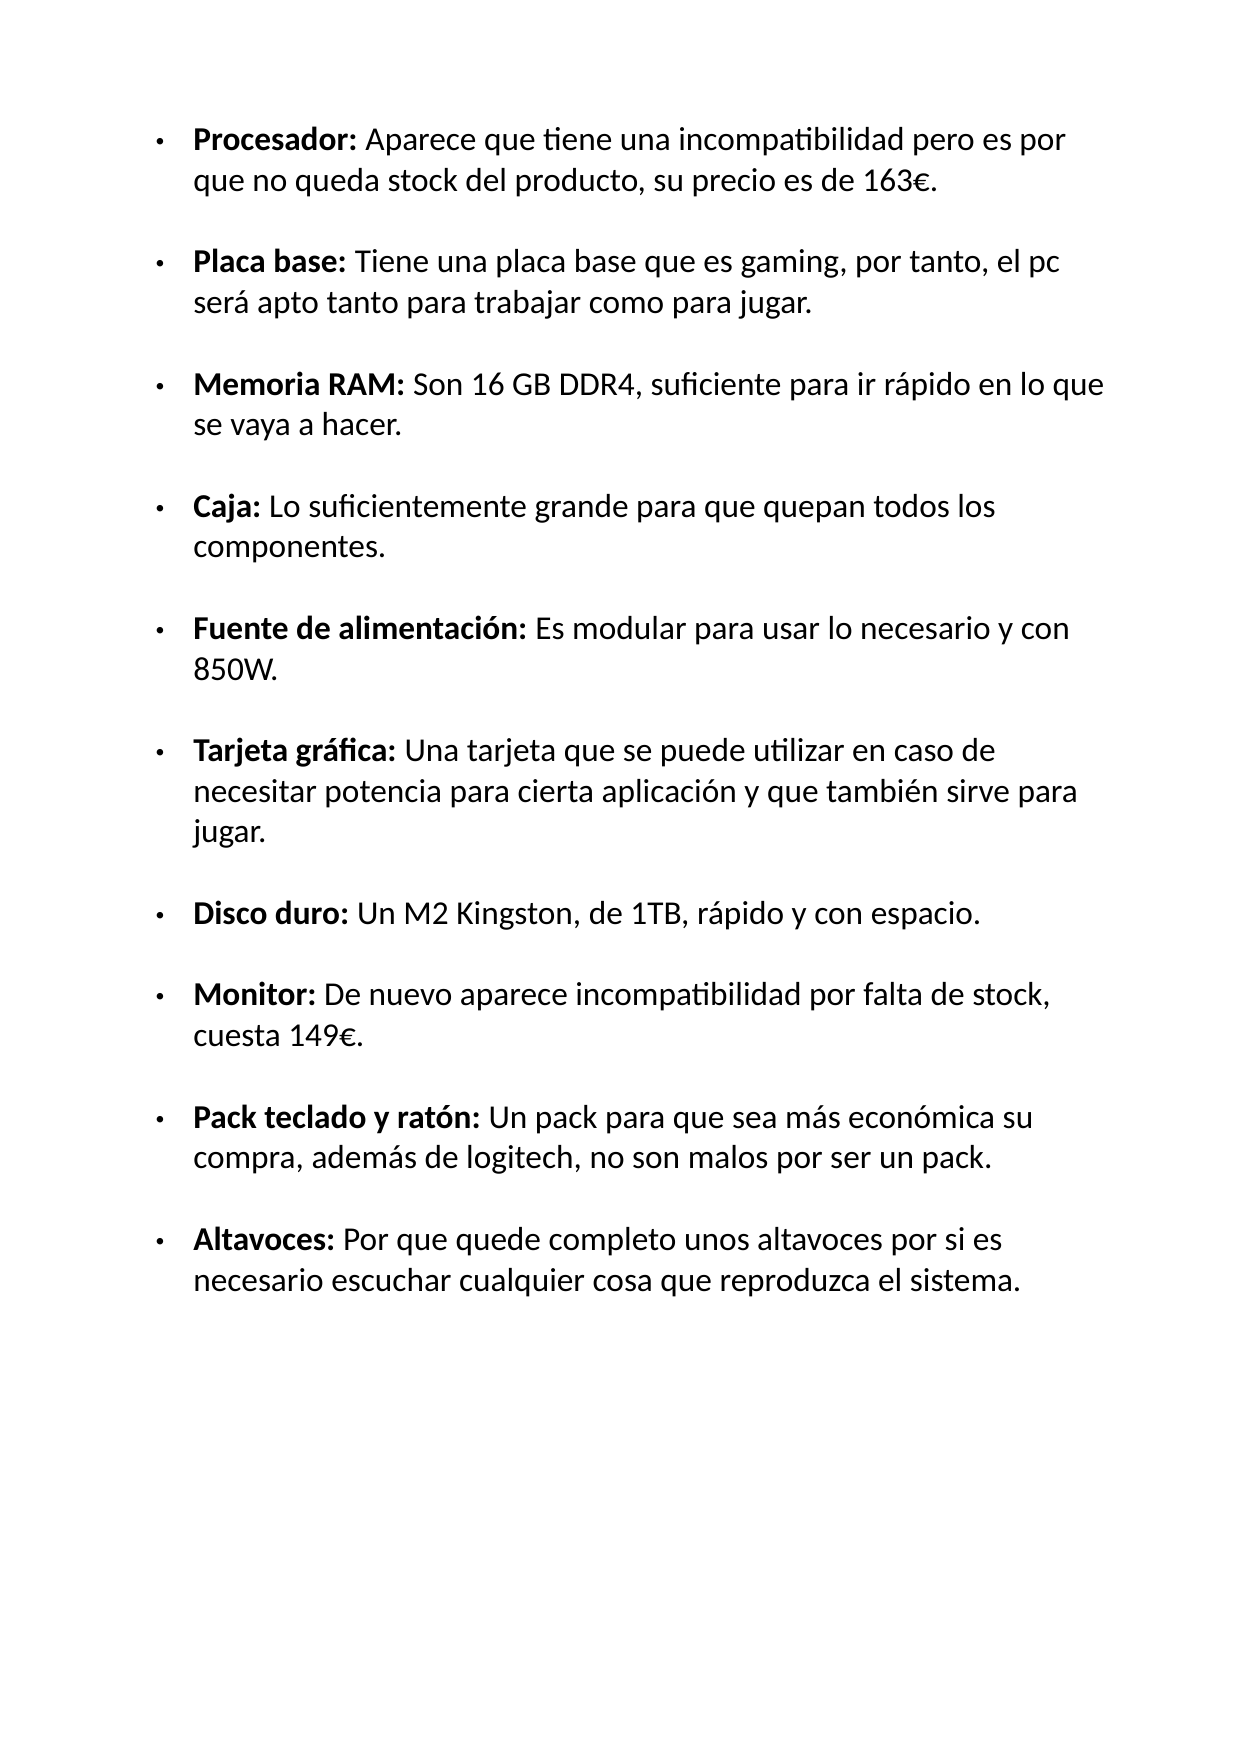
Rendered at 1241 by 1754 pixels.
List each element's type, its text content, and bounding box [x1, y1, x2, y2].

list Pack teclado y ratón: Un pack para que sea más económica su compra, además de logitech, no son malos por ser un pack. [156, 1096, 1122, 1177]
list Monitor: De nuevo aparece incompatibilidad por falta de stock, cuesta 149€. [156, 973, 1122, 1055]
list Caja: Lo suficientemente grande para que quepan todos los componentes. [156, 485, 1122, 566]
list Altavoces: Por que quede completo unos altavoces por si es necesario escuchar cualquier cosa que reproduzca el sistema. [156, 1218, 1122, 1299]
list Fuente de alimentación: Es modular para usar lo necesario y con 850W. [156, 607, 1122, 688]
list Memoria RAM: Son 16 GB DDR4, suficiente para ir rápido en lo que se vaya a hacer. [156, 362, 1122, 444]
list Placa base: Tiene una placa base que es gaming, por tanto, el pc será apto tanto para trabajar como para jugar. [156, 240, 1122, 322]
list Procesador: Aparece que tiene una incompatibilidad pero es por que no queda stock del producto, su precio es de 163€. [156, 118, 1122, 199]
list Disco duro: Un M2 Kingston, de 1TB, rápido y con espacio. [156, 892, 1122, 933]
list Tarjeta gráfica: Una tarjeta que se puede utilizar en caso de necesitar potencia para cierta aplicación y que también sirve para jugar. [156, 729, 1122, 851]
